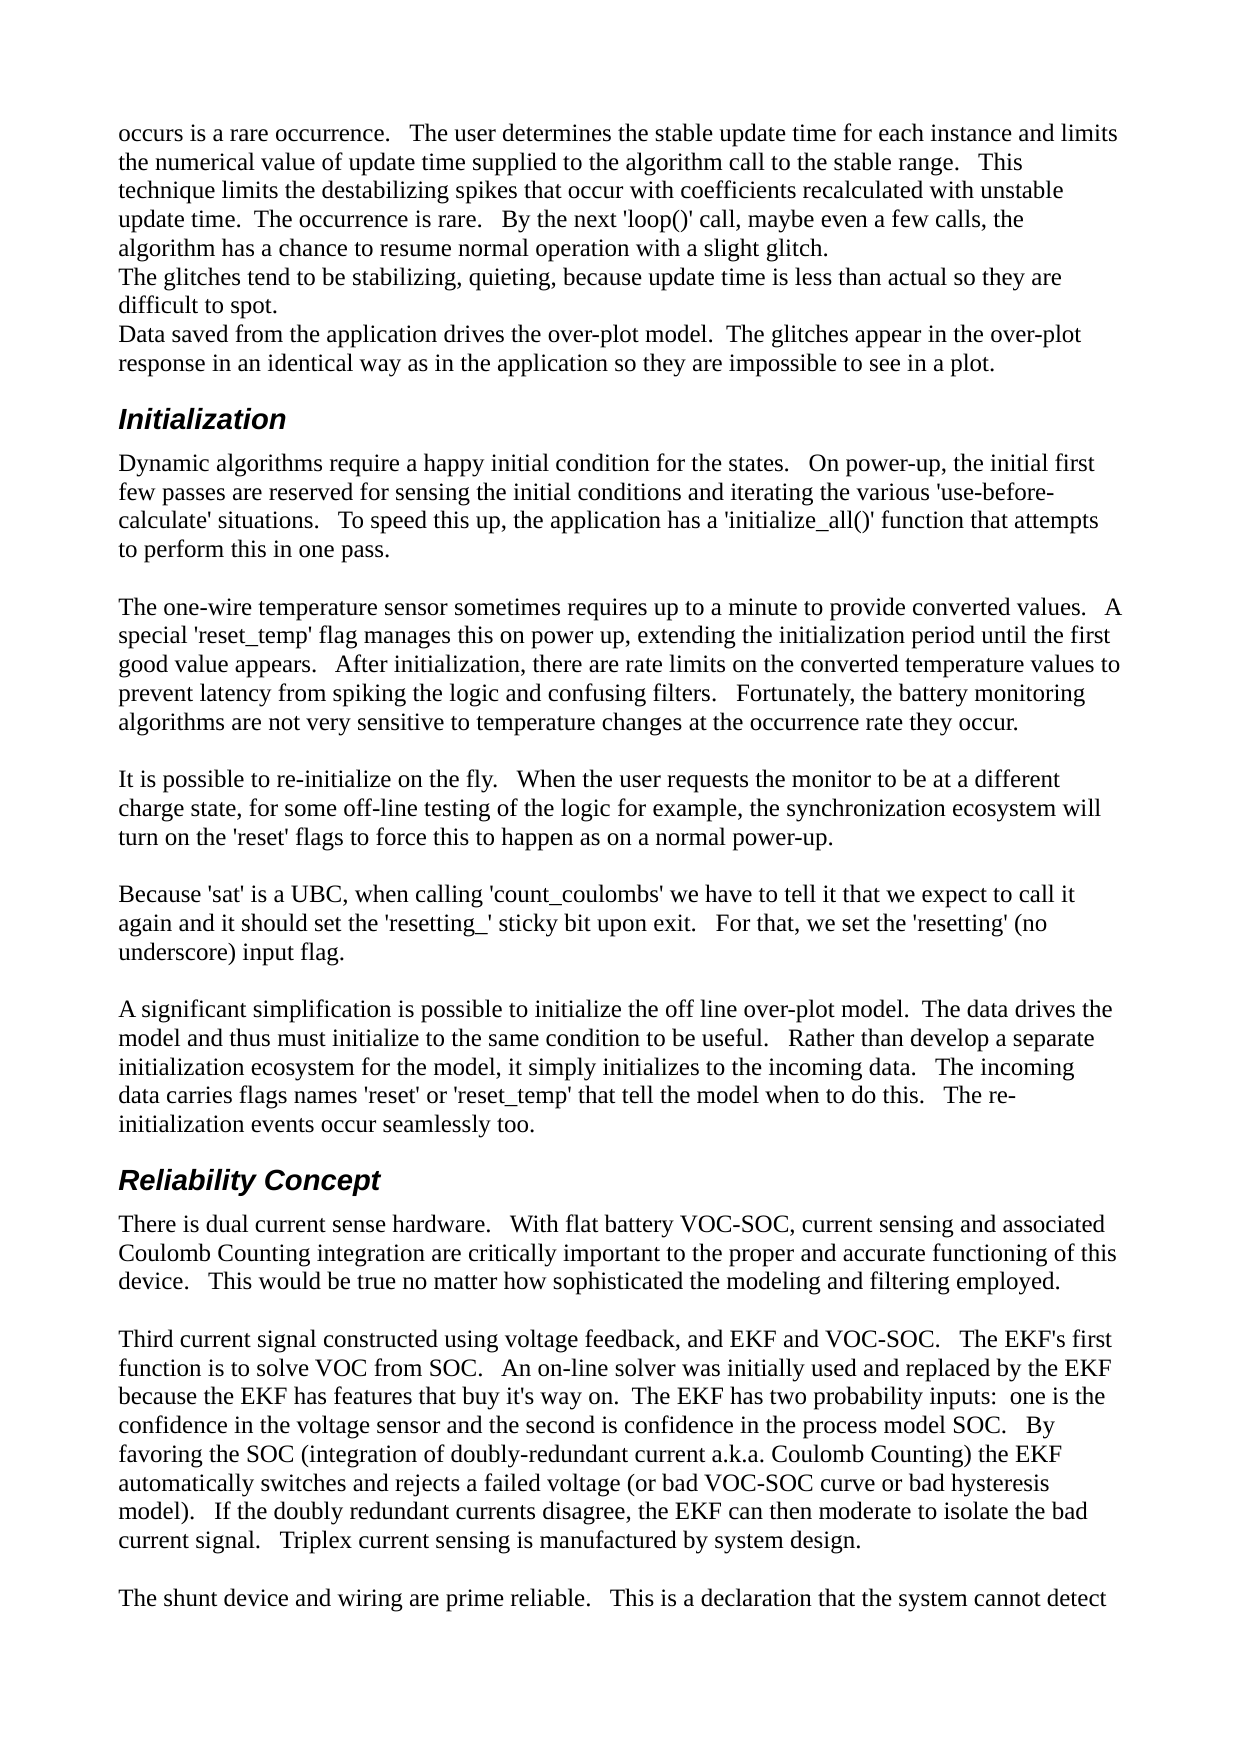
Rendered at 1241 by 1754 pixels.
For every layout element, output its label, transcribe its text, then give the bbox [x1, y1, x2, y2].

text The glitches tend to be stabilizing, quieting, because update time is less than actual so they are difficult to spot. [118, 262, 1122, 319]
text The shunt device and wiring are prime reliable. This is a declaration that the system cannot detect [118, 1583, 1122, 1611]
text The one-wire temperature sensor sometimes requires up to a minute to provide converted values. A special 'reset_temp' flag manages this on power up, extending the initialization period until the first good value appears. After initialization, there are rate limits on the converted temperature values to prevent latency from spiking the logic and confusing filters. Fortunately, the battery monitoring algorithms are not very sensitive to temperature changes at the occurrence rate they occur. [118, 592, 1122, 735]
text Data saved from the application drives the over-plot model. The glitches appear in the over-plot response in an identical way as in the application so they are impossible to see in a plot. [118, 319, 1122, 377]
text It is possible to re-initialize on the fly. When the user requests the monitor to be at a different charge state, for some off-line testing of the logic for example, the synchronization ecosystem will turn on the 'reset' flags to force this to happen as on a normal power-up. [118, 764, 1122, 850]
text Because 'sat' is a UBC, when calling 'count_coulombs' we have to tell it that we expect to call it again and it should set the 'resetting_' sticky bit upon exit. For that, we set the 'resetting' (no underscore) input flag. [118, 879, 1122, 965]
text occurs is a rare occurrence. The user determines the stable update time for each instance and limits the numerical value of update time supplied to the algorithm call to the stable range. This technique limits the destabilizing spikes that occur with coefficients recalculated with unstable update time. The occurrence is rare. By the next 'loop()' call, maybe even a few calls, the algorithm has a chance to resume normal operation with a slight glitch. [118, 118, 1122, 262]
subtitle Initialization [118, 402, 1122, 435]
text Dynamic algorithms require a happy initial condition for the states. On power-up, the initial first few passes are reserved for sensing the initial conditions and iterating the various 'use-before-calculate' situations. To speed this up, the application has a 'initialize_all()' function that attempts to perform this in one pass. [118, 448, 1122, 563]
text A significant simplification is possible to initialize the off line over-plot model. The data drives the model and thus must initialize to the same condition to be useful. Rather than develop a separate initialization ecosystem for the model, it simply initializes to the incoming data. The incoming data carries flags names 'reset' or 'reset_temp' that tell the model when to do this. The re-initialization events occur seamlessly too. [118, 994, 1122, 1138]
subtitle Reliability Concept [118, 1163, 1122, 1196]
text There is dual current sense hardware. With flat battery VOC-SOC, current sensing and associated Coulomb Counting integration are critically important to the proper and accurate functioning of this device. This would be true no matter how sophisticated the modeling and filtering employed. [118, 1209, 1122, 1295]
text Third current signal constructed using voltage feedback, and EKF and VOC-SOC. The EKF's first function is to solve VOC from SOC. An on-line solver was initially used and replaced by the EKF because the EKF has features that buy it's way on. The EKF has two probability inputs: one is the confidence in the voltage sensor and the second is confidence in the process model SOC. By favoring the SOC (integration of doubly-redundant current a.k.a. Coulomb Counting) the EKF automatically switches and rejects a failed voltage (or bad VOC-SOC curve or bad hysteresis model). If the doubly redundant currents disagree, the EKF can then moderate to isolate the bad current signal. Triplex current sensing is manufactured by system design. [118, 1324, 1122, 1554]
